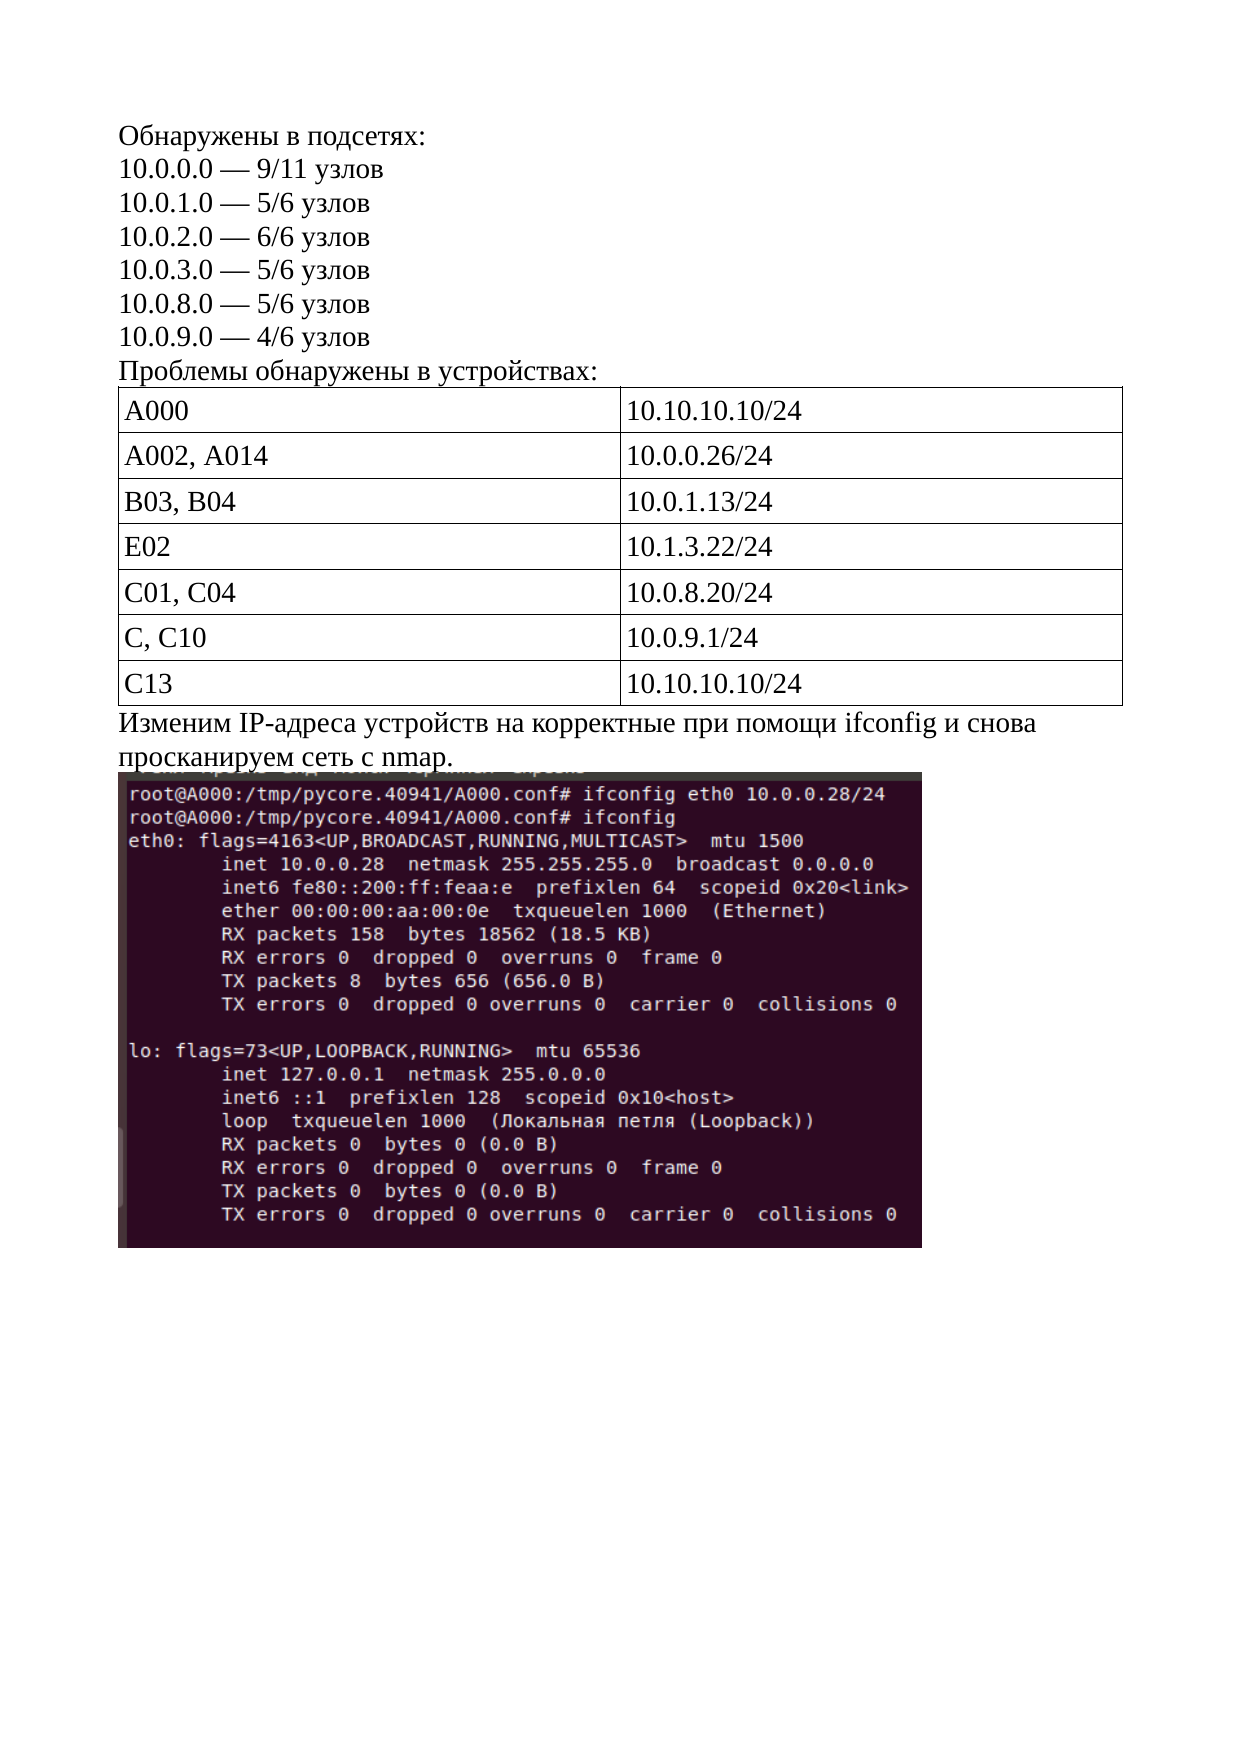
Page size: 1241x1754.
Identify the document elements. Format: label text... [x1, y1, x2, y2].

text Обнаружены в подсетях: [118, 118, 1122, 152]
table_cell 10.10.10.10/24 [621, 661, 1122, 705]
table_cell 10.1.3.22/24 [621, 524, 1122, 568]
table_cell 10.0.0.26/24 [621, 433, 1122, 477]
text Изменим IР-адреса устройств на корректные при помощи ifconfig и снова просканируем сеть с nmap. [118, 706, 1122, 773]
text 10.0.3.0 — 5/6 узлов [118, 252, 1122, 286]
text 10.0.8.0 — 5/6 узлов [118, 286, 1122, 319]
table_cell 10.0.8.20/24 [621, 570, 1122, 614]
text 10.0.0.0 — 9/11 узлов [118, 152, 1122, 185]
text 10.0.2.0 — 6/6 узлов [118, 219, 1122, 252]
table_cell С01, С04 [119, 570, 620, 614]
table_cell С, С10 [119, 615, 620, 659]
table_header А000 [119, 388, 620, 432]
text 10.0.9.0 — 4/6 узлов [118, 319, 1122, 353]
table_cell 10.0.9.1/24 [621, 615, 1122, 659]
table_header 10.10.10.10/24 [621, 388, 1122, 432]
table_cell 10.0.1.13/24 [621, 479, 1122, 523]
text 10.0.1.0 — 5/6 узлов [118, 185, 1122, 219]
table_cell С13 [119, 661, 620, 705]
table_cell А002, А014 [119, 433, 620, 477]
table_cell Е02 [119, 524, 620, 568]
text Проблемы обнаружены в устройствах: [118, 353, 1122, 386]
table_cell В03, В04 [119, 479, 620, 523]
